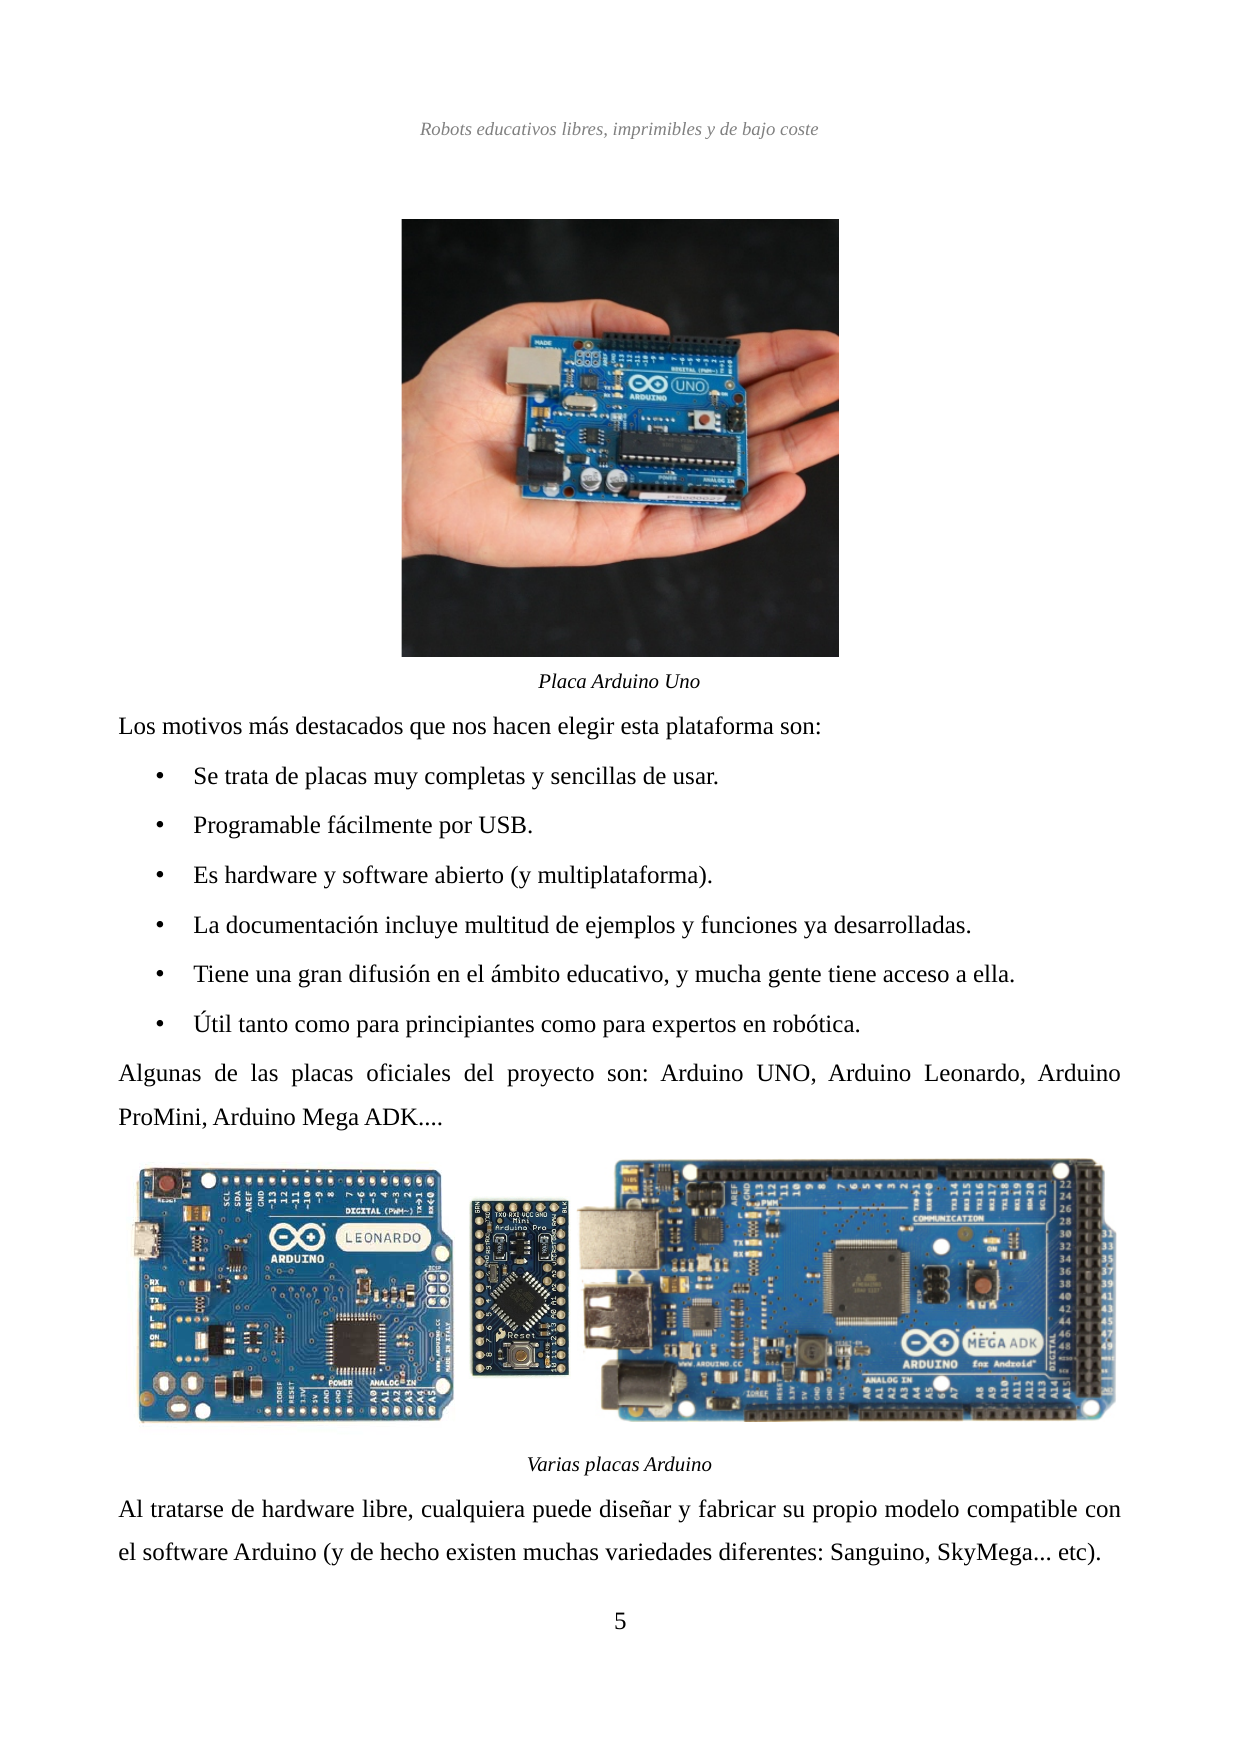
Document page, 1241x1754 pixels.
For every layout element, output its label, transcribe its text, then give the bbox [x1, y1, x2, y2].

text Los motivos más destacados que nos hacen elegir esta plataforma son: [118, 711, 1122, 740]
picture [401, 219, 839, 657]
list Tiene una gran difusión en el ámbito educativo, y mucha gente tiene acceso a ella. [156, 959, 1122, 988]
text Varias placas Arduino [118, 1151, 1122, 1476]
text Al tratarse de hardware libre, cualquiera puede diseñar y fabricar su propio modelo compatible con el software Arduino (y de hecho existen muchas variedades diferentes: Sanguino, SkyMega... etc). [118, 1494, 1122, 1566]
list Útil tanto como para principiantes como para expertos en robótica. [156, 1009, 1122, 1038]
list Se trata de placas muy completas y sencillas de usar. [156, 761, 1122, 790]
picture [125, 1148, 572, 1452]
text Placa Arduino Uno [118, 219, 1122, 693]
list La documentación incluye multitud de ejemplos y funciones ya desarrolladas. [156, 910, 1122, 938]
list Programable fácilmente por USB. [156, 811, 1122, 839]
text Algunas de las placas oficiales del proyecto son: Arduino UNO, Arduino Leonardo, Arduino ProMini, Arduino Mega ADK.... [118, 1058, 1122, 1130]
list Es hardware y software abierto (y multiplataforma). [156, 860, 1122, 889]
picture [576, 1158, 1117, 1422]
